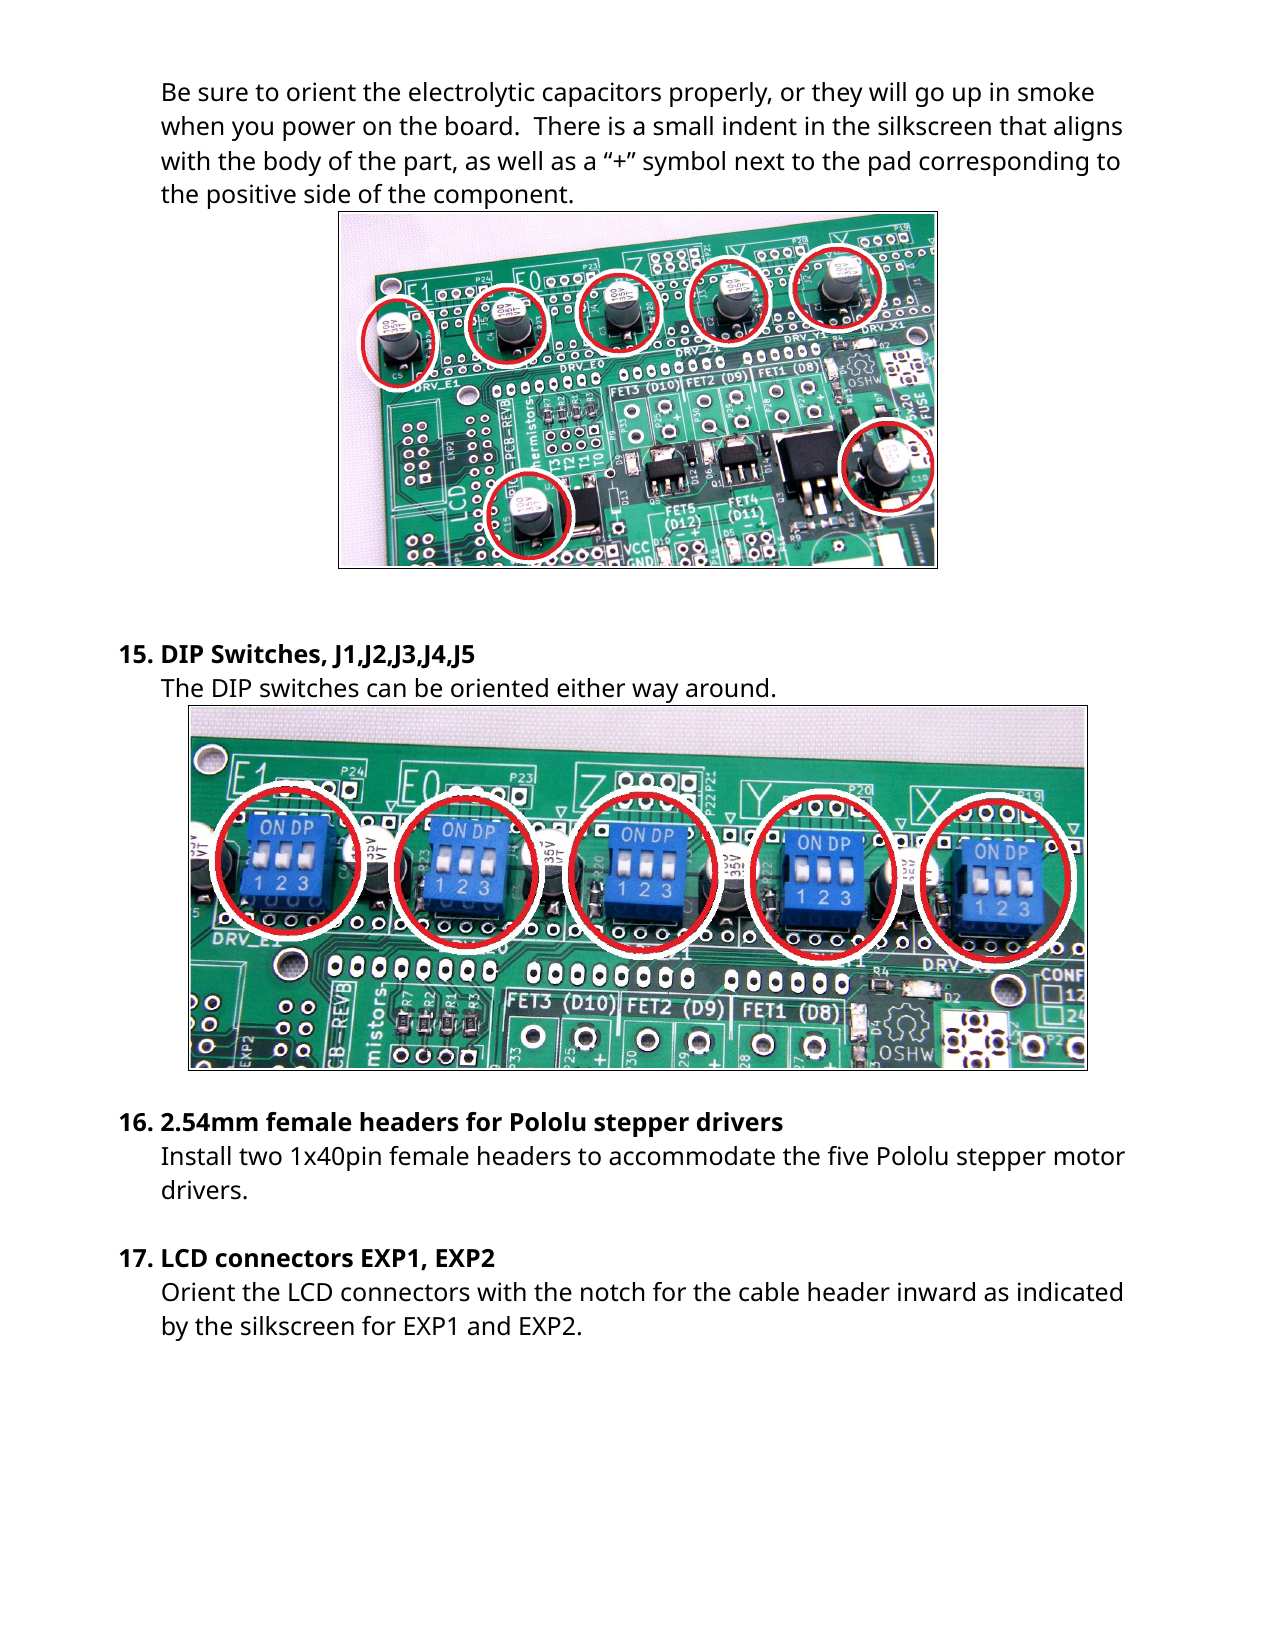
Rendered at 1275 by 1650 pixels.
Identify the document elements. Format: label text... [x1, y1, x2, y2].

text Orient the LCD connectors with the notch for the cable header inward as indicated by the silkscreen for EXP1 and EXP2. [161, 1275, 1157, 1343]
text Be sure to orient the electrolytic capacitors properly, or they will go up in smoke when you power on the board. There is a small indent in the silkscreen that aligns with the body of the part, as well as a “+” symbol next to the pad corresponding to the positive side of the component. [161, 75, 1157, 211]
text 17. LCD connectors EXP1, EXP2 [118, 1241, 1157, 1275]
picture [340, 214, 935, 566]
text The DIP switches can be oriented either way around. [161, 670, 1157, 704]
text 16. 2.54mm female headers for Pololu stepper drivers [118, 1104, 1157, 1139]
picture [190, 707, 1085, 1068]
text Install two 1x40pin female headers to accommodate the five Pololu stepper motor drivers. [161, 1139, 1157, 1207]
text 15. DIP Switches, J1,J2,J3,J4,J5 [118, 636, 1157, 670]
